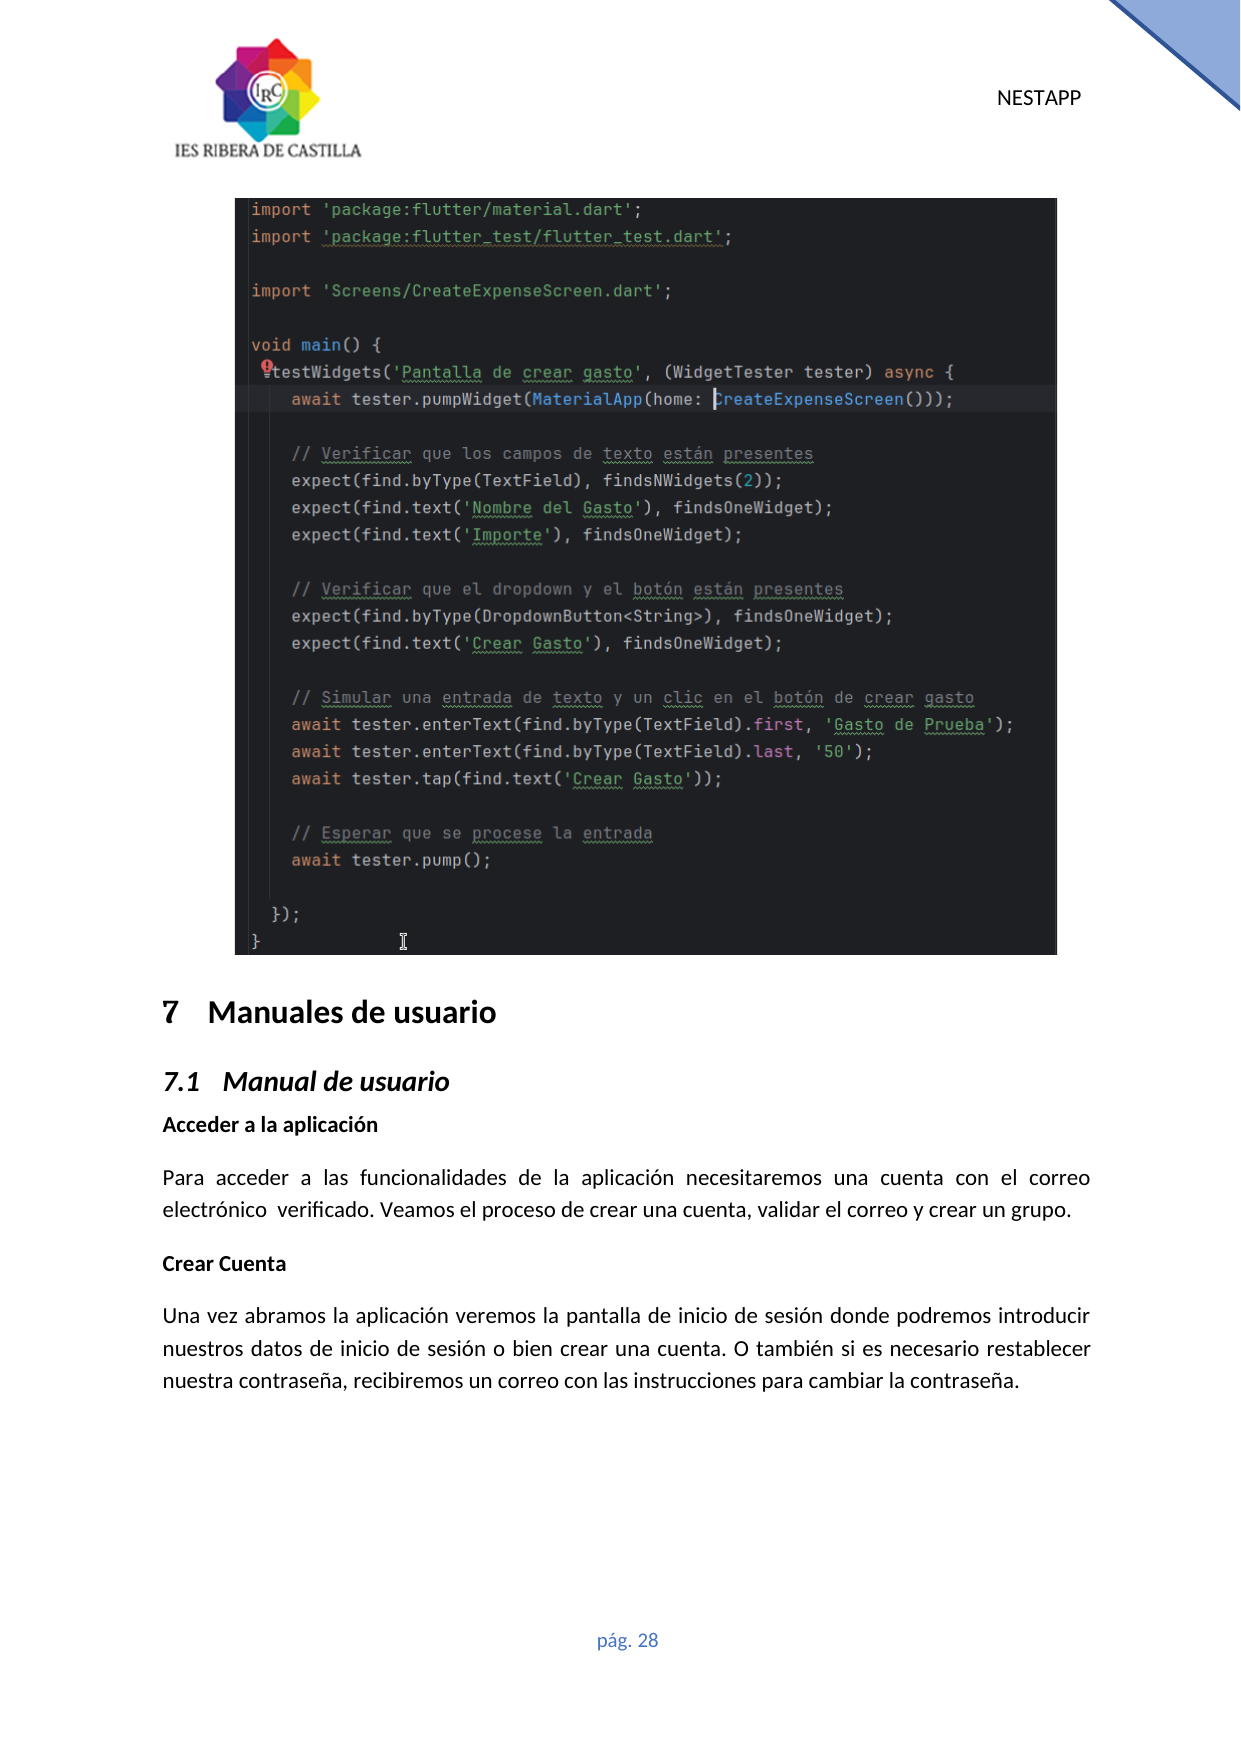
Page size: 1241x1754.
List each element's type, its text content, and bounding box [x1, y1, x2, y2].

subtitle Manual de usuario [162, 1063, 1093, 1099]
subtitle Manuales de usuario [162, 991, 1093, 1032]
picture [234, 198, 1058, 955]
text Acceder a la aplicación [162, 1110, 1093, 1138]
text Una vez abramos la aplicación veremos la pantalla de inicio de sesión donde podremos introducir nuestros datos de inicio de sesión o bien crear una cuenta. O también si es necesario restablecer nuestra contraseña, recibiremos un correo con las instrucciones para cambiar la contraseña. [162, 1302, 1093, 1394]
text Crear Cuenta [162, 1249, 1093, 1277]
text Para acceder a las funcionalidades de la aplicación necesitaremos una cuenta con el correo electrónico verificado. Veamos el proceso de crear una cuenta, validar el correo y crear un grupo. [162, 1163, 1093, 1224]
picture [173, 29, 366, 164]
